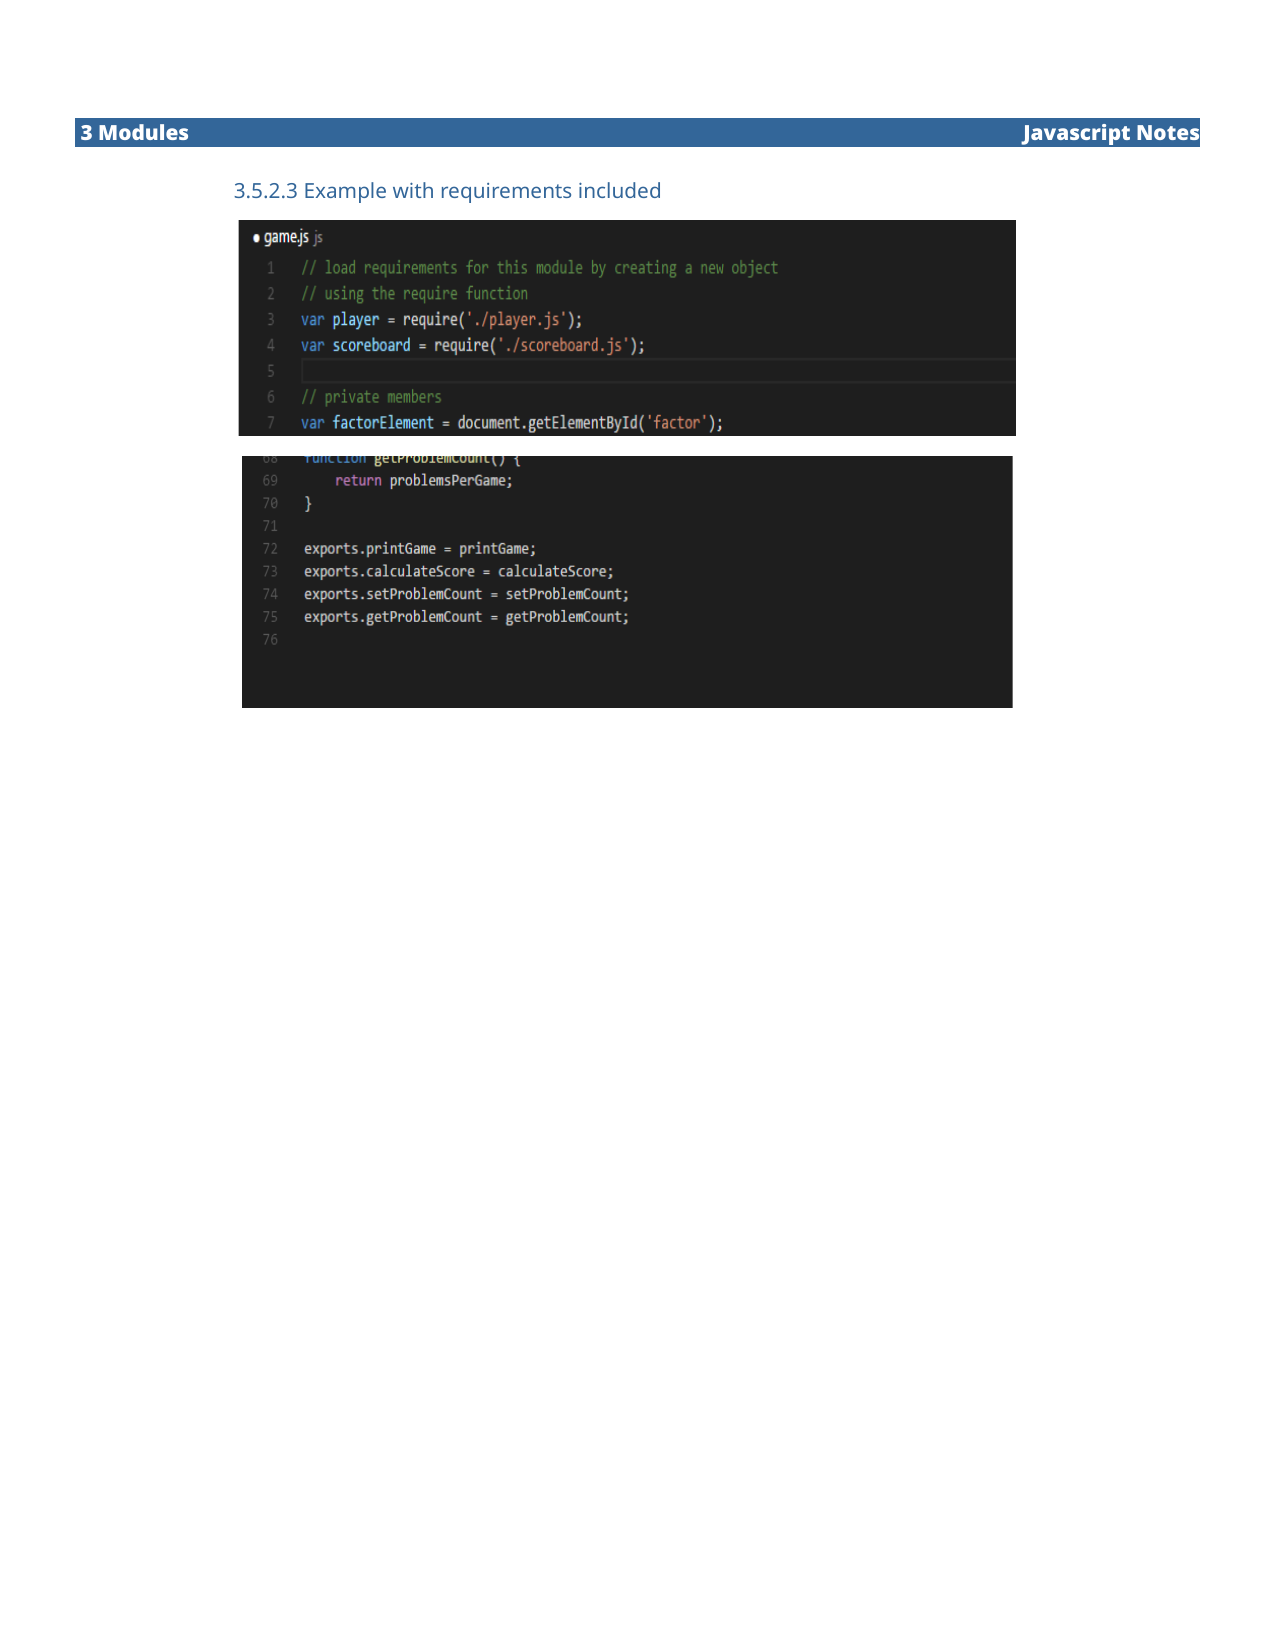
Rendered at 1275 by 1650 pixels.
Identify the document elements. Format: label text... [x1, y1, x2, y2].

subtitle Example with requirements included [75, 177, 1200, 205]
picture [242, 456, 1013, 708]
picture [238, 220, 1016, 251]
